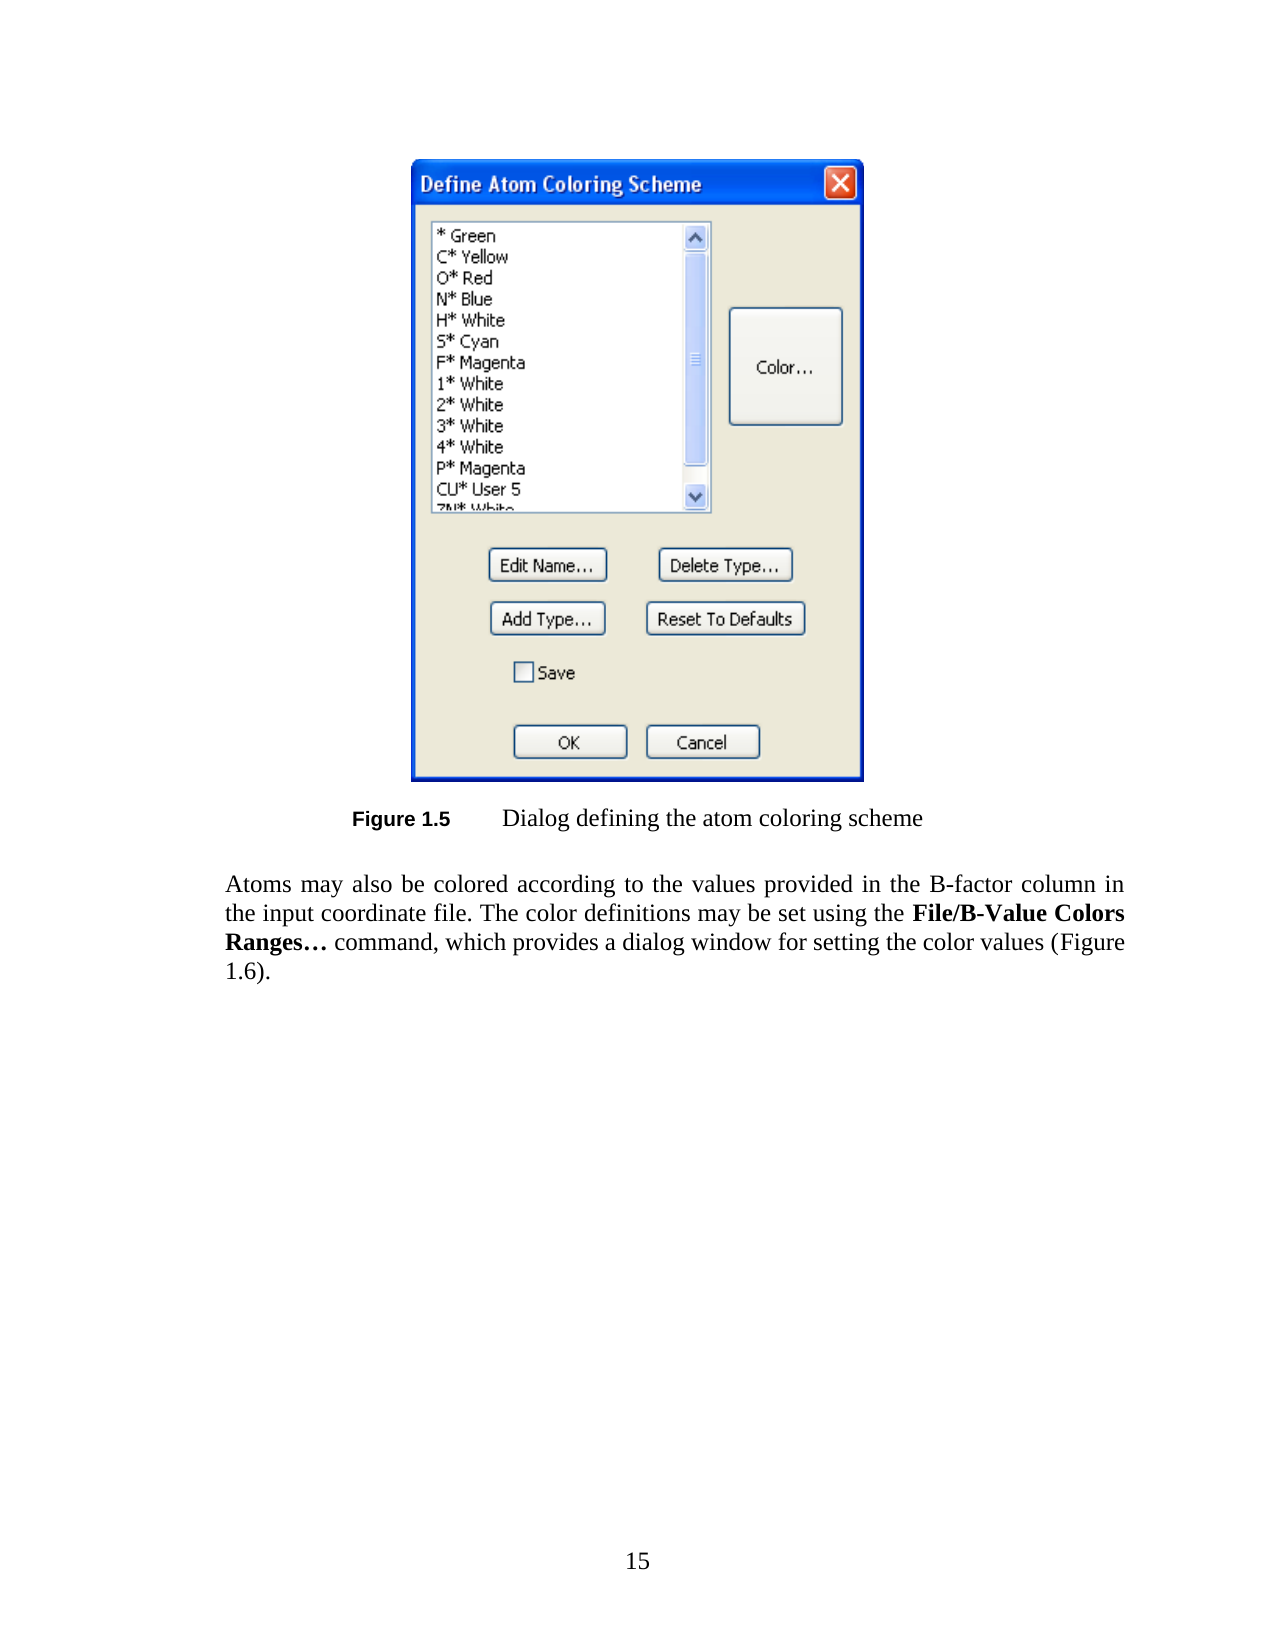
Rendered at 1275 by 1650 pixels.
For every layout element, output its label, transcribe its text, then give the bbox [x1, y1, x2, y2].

text Atoms may also be colored according to the values provided in the B-factor column in the input coordinate file. The color definitions may be set using the File/B-Value Colors Ranges… command, which provides a dialog window for setting the color values (Figure 1.6). [225, 869, 1125, 984]
text Figure 1.5 Dialog defining the atom coloring scheme [150, 803, 1125, 832]
picture [411, 159, 864, 782]
